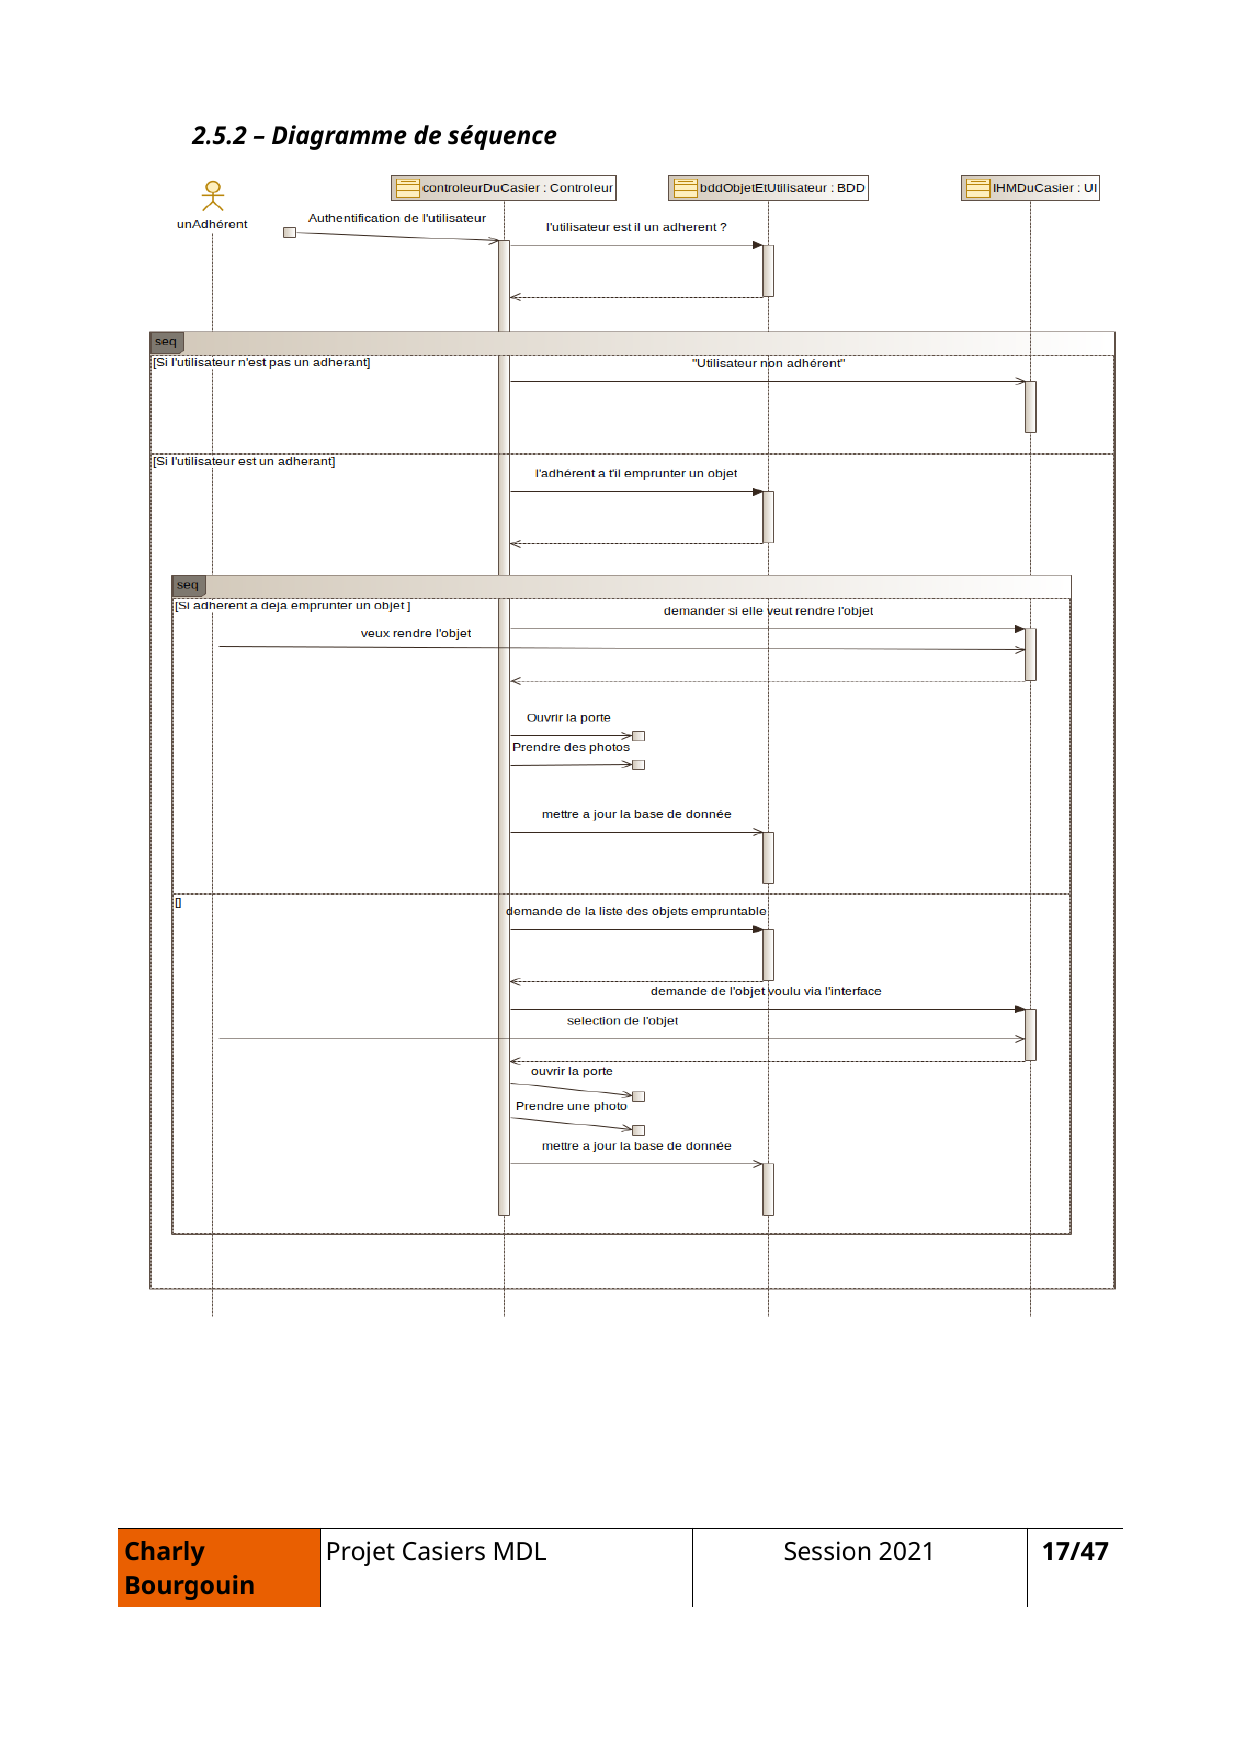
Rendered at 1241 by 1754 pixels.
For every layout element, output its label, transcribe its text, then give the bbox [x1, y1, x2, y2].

picture [117, 166, 1127, 1317]
text 2.5.2 – Diagramme de séquence [118, 118, 1122, 152]
